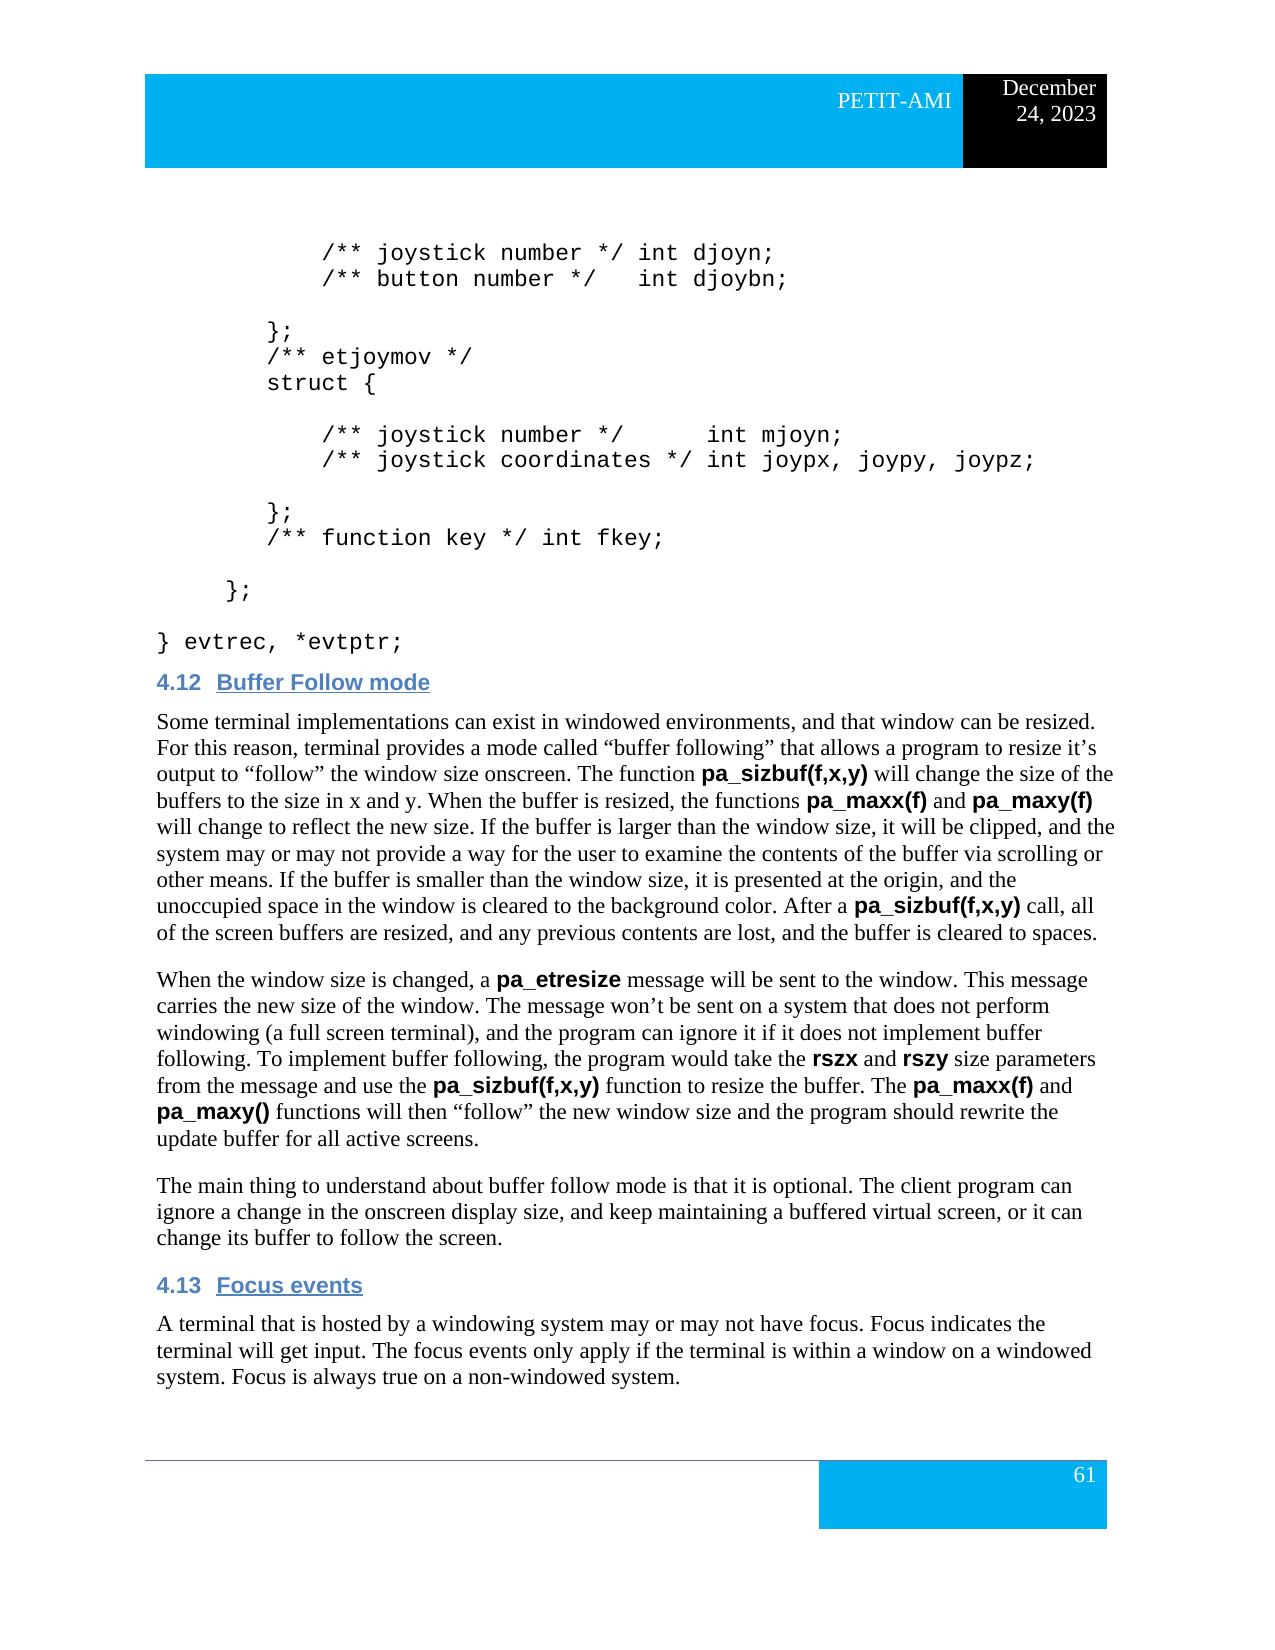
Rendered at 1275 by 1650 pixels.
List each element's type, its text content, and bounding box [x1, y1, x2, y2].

text /** joystick number */ int djoyn; [156, 241, 1118, 267]
text A terminal that is hosted by a windowing system may or may not have focus. Focus indicates the terminal will get input. The focus events only apply if the terminal is within a window on a windowed system. Focus is always true on a non-windowed system. [156, 1311, 1118, 1389]
text /** joystick coordinates */ int joypx, joypy, joypz; [156, 449, 1118, 475]
subtitle Buffer Follow mode [156, 669, 1118, 695]
text }; [156, 501, 1118, 527]
subtitle Focus events [156, 1272, 1118, 1298]
text struct { [156, 371, 1118, 397]
text }; [156, 319, 1118, 345]
text /** etjoymov */ [156, 345, 1118, 371]
text When the window size is changed, a pa_etresize message will be sent to the window. This message carries the new size of the window. The message won’t be sent on a system that does not perform windowing (a full screen terminal), and the program can ignore it if it does not implement buffer following. To implement buffer following, the program would take the rszx and rszy size parameters from the message and use the pa_sizbuf(f,x,y) function to resize the buffer. The pa_maxx(f) and pa_maxy() functions will then “follow” the new window size and the program should rewrite the update buffer for all active screens. [156, 966, 1118, 1151]
text /** joystick number */ int mjoyn; [156, 423, 1118, 449]
text /** button number */ int djoybn; [156, 267, 1118, 293]
text Some terminal implementations can exist in windowed environments, and that window can be resized. For this reason, terminal provides a mode called “buffer following” that allows a program to resize it’s output to “follow” the window size onscreen. The function pa_sizbuf(f,x,y) will change the size of the buffers to the size in x and y. When the buffer is resized, the functions pa_maxx(f) and pa_maxy(f) will change to reflect the new size. If the buffer is larger than the window size, it will be clipped, and the system may or may not provide a way for the user to examine the contents of the buffer via scrolling or other means. If the buffer is smaller than the window size, it is presented at the origin, and the unoccupied space in the window is cleared to the background color. After a pa_sizbuf(f,x,y) call, all of the screen buffers are resized, and any previous contents are lost, and the buffer is cleared to spaces. [156, 708, 1118, 945]
text }; [156, 578, 1118, 604]
text The main thing to understand about buffer follow mode is that it is optional. The client program can ignore a change in the onscreen display size, and keep maintaining a buffered virtual screen, or it can change its buffer to follow the screen. [156, 1172, 1118, 1251]
text } evtrec, *evtptr; [156, 630, 1118, 656]
text /** function key */ int fkey; [156, 527, 1118, 553]
